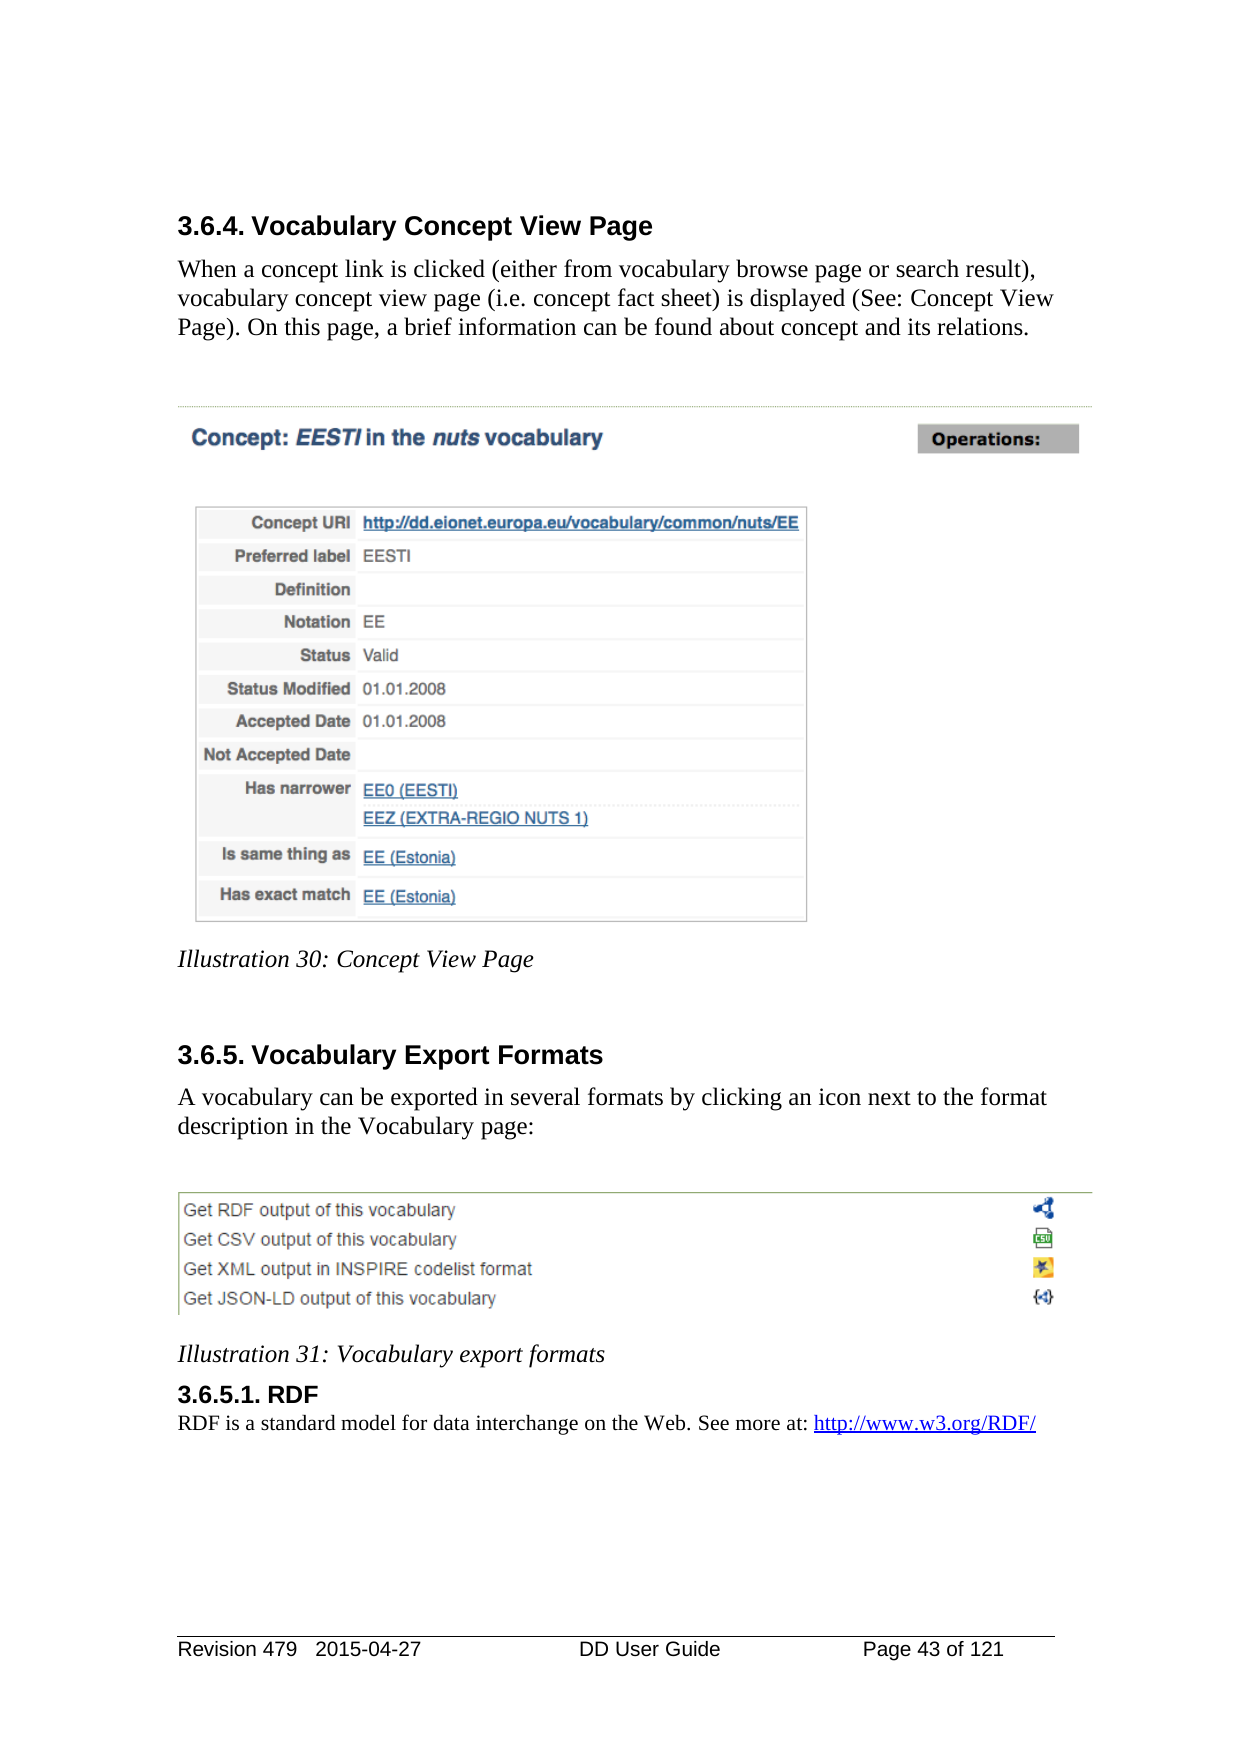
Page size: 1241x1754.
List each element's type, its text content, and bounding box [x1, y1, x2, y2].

text When a concept link is clicked (either from vocabulary browse page or search result), vocabulary concept view page (i.e. concept fact sheet) is displayed (See: Concept View Page). On this page, a brief information can be found about concept and its relations. [177, 254, 1092, 341]
subtitle Vocabulary Concept View Page [177, 210, 1092, 241]
picture [177, 406, 1093, 944]
text A vocabulary can be exported in several formats by clicking an icon next to the format description in the Vocabulary page: [177, 1082, 1092, 1140]
subtitle Vocabulary Export Formats [177, 1038, 1092, 1069]
text Illustration 31: Vocabulary export formats [177, 1339, 1092, 1368]
text Illustration 30: Concept View Page [177, 944, 1092, 973]
text RDF is a standard model for data interchange on the Web. See more at: http://www.w3.org/RDF/ [177, 1409, 1092, 1435]
picture [177, 1192, 1093, 1315]
subtitle RDF [177, 1380, 1092, 1409]
